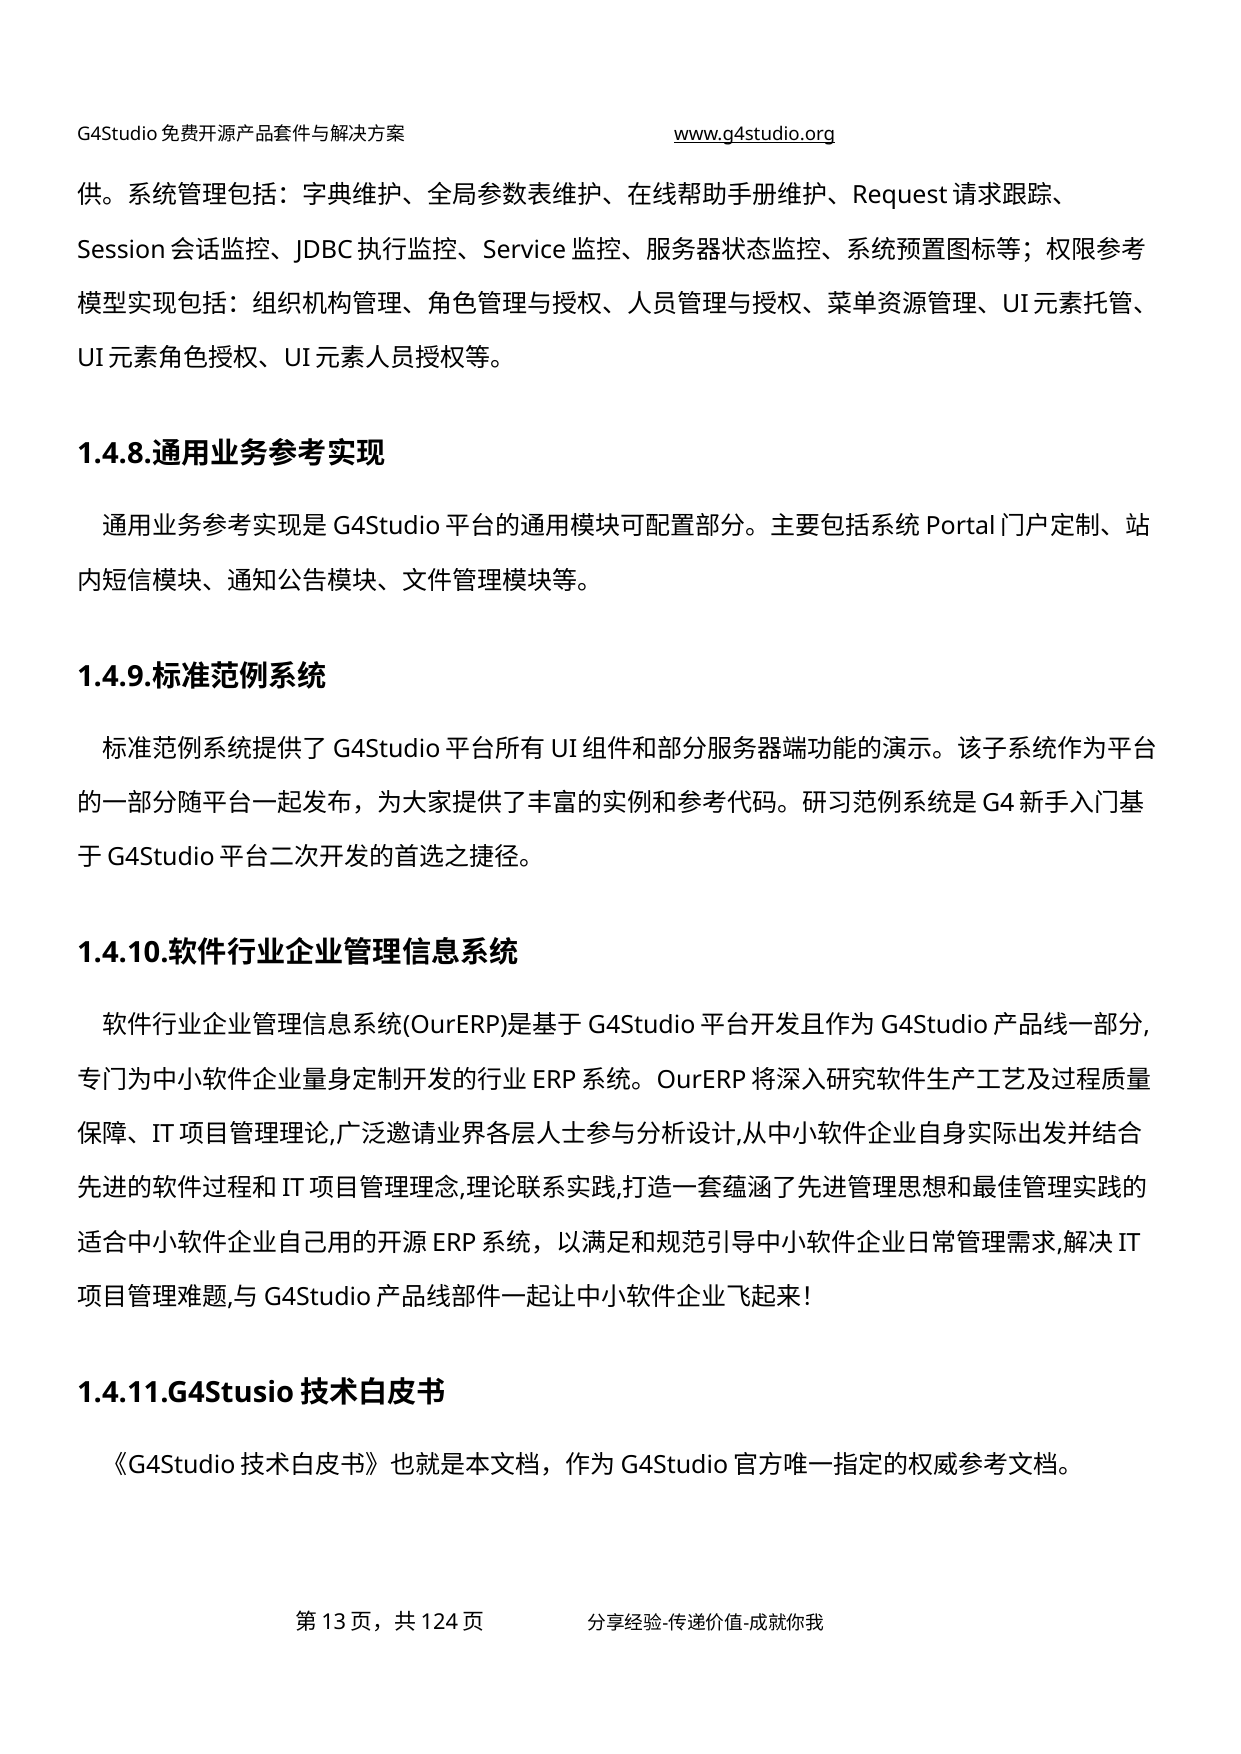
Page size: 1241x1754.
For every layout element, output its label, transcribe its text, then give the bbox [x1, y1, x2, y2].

text 标准范例系统提供了G4Studio平台所有UI组件和部分服务器端功能的演示。该子系统作为平台的一部分随平台一起发布，为大家提供了丰富的实例和参考代码。研习范例系统是G4新手入门基于G4Studio平台二次开发的首选之捷径。 [77, 728, 1163, 873]
text 《G4Studio技术白皮书》也就是本文档，作为G4Studio官方唯一指定的权威参考文档。 [77, 1444, 1163, 1481]
subtitle 1.4.10.软件行业企业管理信息系统 [77, 929, 1163, 971]
text 供。系统管理包括：字典维护、全局参数表维护、在线帮助手册维护、Request请求跟踪、Session会话监控、JDBC执行监控、Service监控、服务器状态监控、系统预置图标等；权限参考模型实现包括：组织机构管理、角色管理与授权、人员管理与授权、菜单资源管理、UI元素托管、UI元素角色授权、UI元素人员授权等。 [77, 175, 1163, 374]
subtitle 1.4.8.通用业务参考实现 [77, 430, 1163, 472]
subtitle 1.4.9.标准范例系统 [77, 652, 1163, 694]
text 软件行业企业管理信息系统(OurERP)是基于G4Studio平台开发且作为G4Studio产品线一部分,专门为中小软件企业量身定制开发的行业ERP系统。OurERP将深入研究软件生产工艺及过程质量保障、IT项目管理理论,广泛邀请业界各层人士参与分析设计,从中小软件企业自身实际出发并结合先进的软件过程和IT项目管理理念,理论联系实践,打造一套蕴涵了先进管理思想和最佳管理实践的适合中小软件企业自己用的开源ERP系统，以满足和规范引导中小软件企业日常管理需求,解决IT项目管理难题,与G4Studio产品线部件一起让中小软件企业飞起来！ [77, 1005, 1163, 1313]
subtitle 1.4.11.G4Stusio技术白皮书 [77, 1368, 1163, 1411]
text 通用业务参考实现是G4Studio平台的通用模块可配置部分。主要包括系统Portal门户定制、站内短信模块、通知公告模块、文件管理模块等。 [77, 506, 1163, 596]
